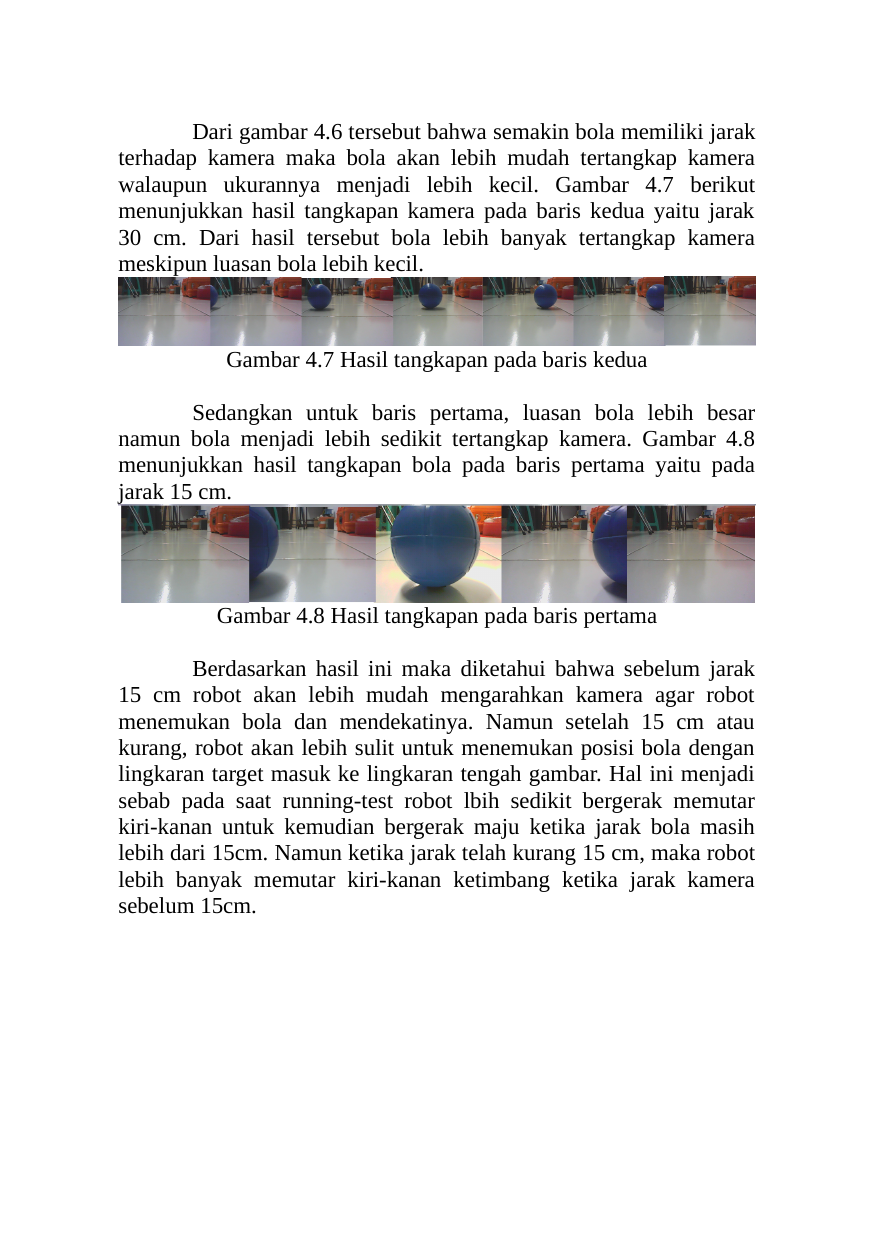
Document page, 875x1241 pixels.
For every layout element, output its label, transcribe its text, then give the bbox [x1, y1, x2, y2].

text Gambar 4.7 Hasil tangkapan pada baris kedua [118, 346, 756, 372]
picture [118, 504, 756, 603]
text Berdasarkan hasil ini maka diketahui bahwa sebelum jarak 15 cm robot akan lebih mudah mengarahkan kamera agar robot menemukan bola dan mendekatinya. Namun setelah 15 cm atau kurang, robot akan lebih sulit untuk menemukan posisi bola dengan lingkaran target masuk ke lingkaran tengah gambar. Hal ini menjadi sebab pada saat running-test robot lbih sedikit bergerak memutar kiri-kanan untuk kemudian bergerak maju ketika jarak bola masih lebih dari 15cm. Namun ketika jarak telah kurang 15 cm, maka robot lebih banyak memutar kiri-kanan ketimbang ketika jarak kamera sebelum 15cm. [118, 655, 756, 918]
picture [118, 276, 756, 346]
text Sedangkan untuk baris pertama, luasan bola lebih besar namun bola menjadi lebih sedikit tertangkap kamera. Gambar 4.8 menunjukkan hasil tangkapan bola pada baris pertama yaitu pada jarak 15 cm. [118, 399, 756, 504]
text Gambar 4.8 Hasil tangkapan pada baris pertama [118, 603, 756, 629]
text Dari gambar 4.6 tersebut bahwa semakin bola memiliki jarak terhadap kamera maka bola akan lebih mudah tertangkap kamera walaupun ukurannya menjadi lebih kecil. Gambar 4.7 berikut menunjukkan hasil tangkapan kamera pada baris kedua yaitu jarak 30 cm. Dari hasil tersebut bola lebih banyak tertangkap kamera meskipun luasan bola lebih kecil. [118, 118, 756, 276]
